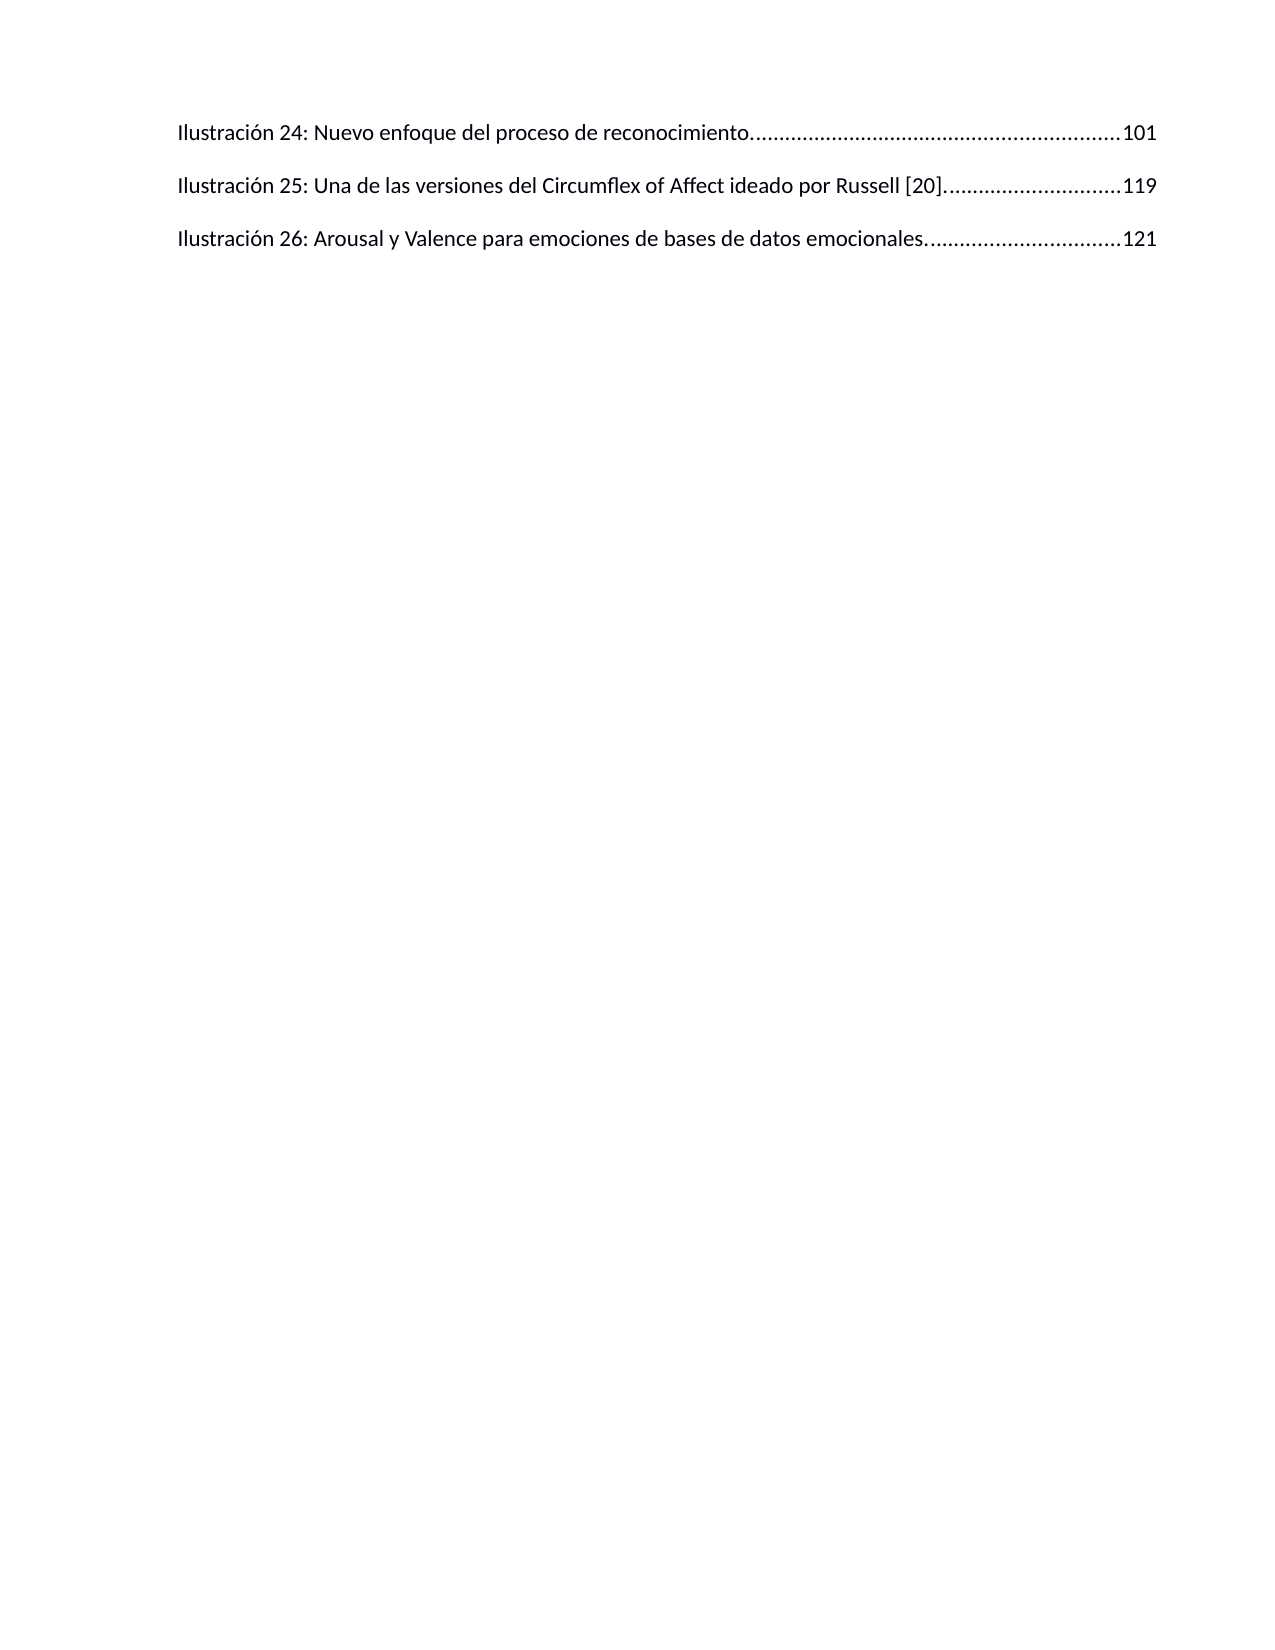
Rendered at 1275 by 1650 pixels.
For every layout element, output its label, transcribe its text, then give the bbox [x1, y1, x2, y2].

text Ilustración 25: Una de las versiones del Circumflex of Affect ideado por Russell [20]. 119 [177, 171, 1157, 199]
text Ilustración 24: Nuevo enfoque del proceso de reconocimiento. 101 [177, 118, 1157, 146]
text Ilustración 26: Arousal y Valence para emociones de bases de datos emocionales. 121 [177, 224, 1157, 252]
